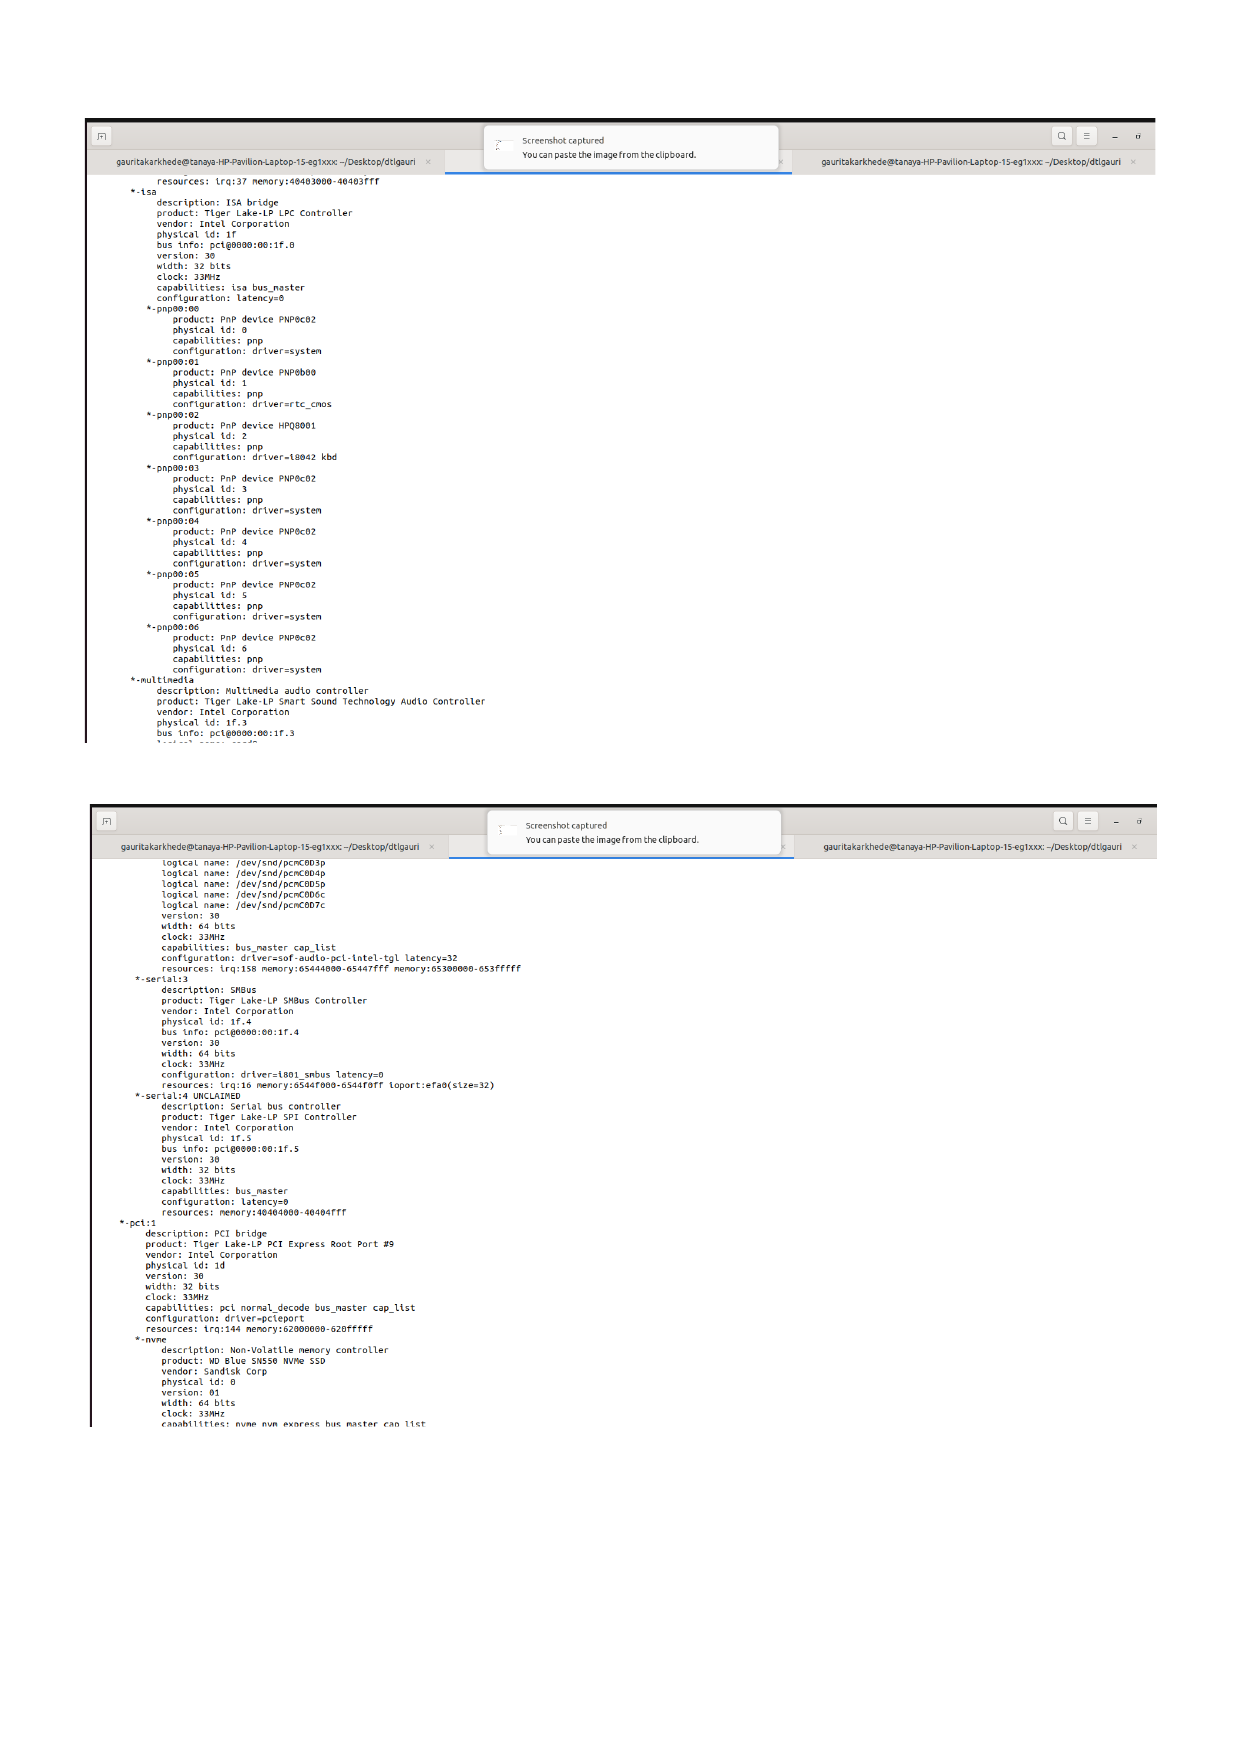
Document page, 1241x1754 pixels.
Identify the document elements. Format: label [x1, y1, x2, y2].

picture [89, 804, 1157, 1427]
picture [84, 118, 1156, 743]
